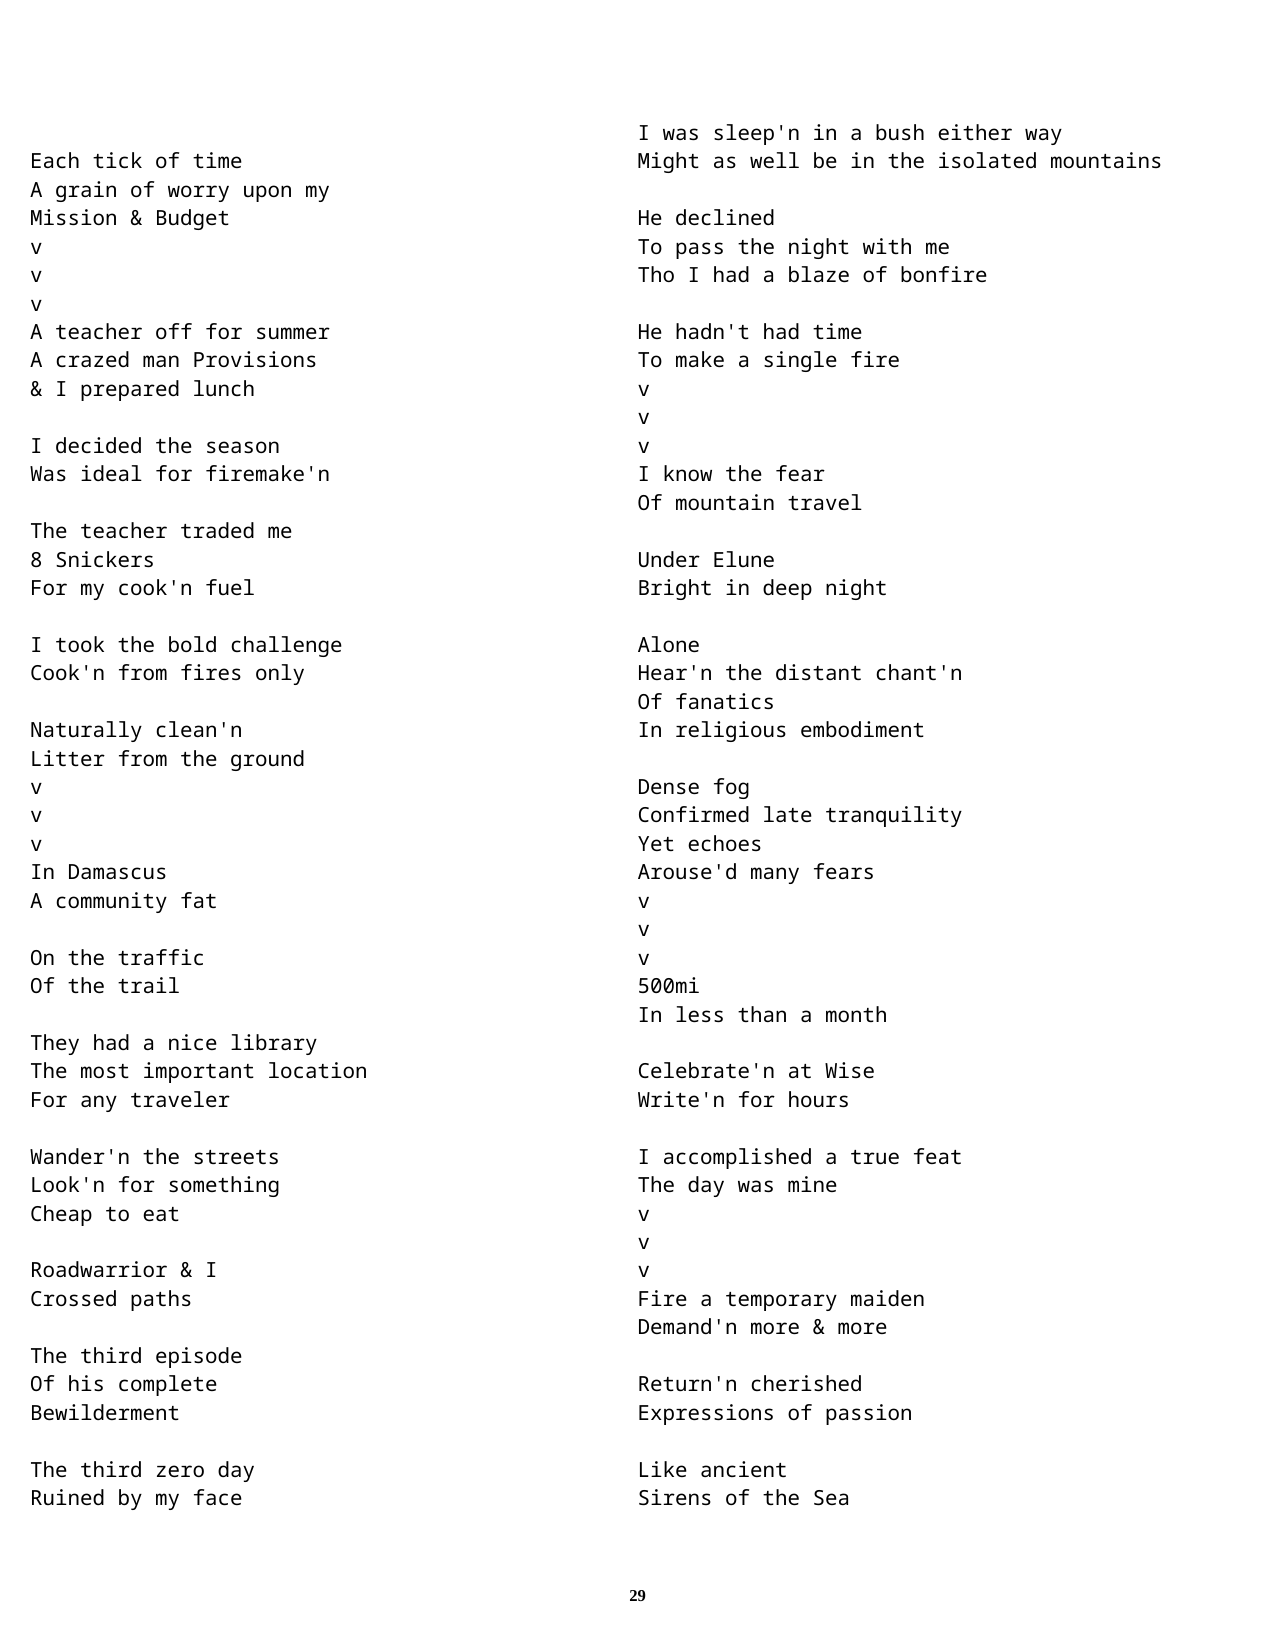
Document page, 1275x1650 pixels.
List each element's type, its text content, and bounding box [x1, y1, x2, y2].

text Wander'n the streets [30, 1142, 637, 1170]
text 8 Snickers [30, 545, 637, 573]
text Litter from the ground [30, 744, 637, 772]
text v [30, 772, 637, 801]
text For my cook'n fuel [30, 573, 637, 602]
text v [30, 801, 637, 829]
text Sirens of the Sea [637, 1483, 1245, 1512]
text v [637, 943, 1245, 971]
text Was ideal for firemake'n [30, 459, 637, 488]
text Of fanatics [637, 687, 1245, 715]
text In Damascus [30, 857, 637, 886]
text To pass the night with me [637, 232, 1245, 260]
text v [30, 829, 637, 857]
text A community fat [30, 886, 637, 914]
text Of the trail [30, 971, 637, 1000]
text Celebrate'n at Wise [637, 1057, 1245, 1085]
text In religious embodiment [637, 715, 1245, 744]
text v [637, 914, 1245, 943]
text The teacher traded me [30, 516, 637, 545]
text Expressions of passion [637, 1398, 1245, 1426]
text v [637, 886, 1245, 914]
text Bewilderment [30, 1398, 637, 1426]
text Confirmed late tranquility [637, 801, 1245, 829]
text He hadn't had time [637, 317, 1245, 346]
text v [637, 402, 1245, 431]
text To make a single fire [637, 346, 1245, 374]
text v [637, 431, 1245, 459]
text Cheap to eat [30, 1199, 637, 1227]
text He declined [637, 203, 1245, 232]
text Alone [637, 630, 1245, 658]
text Mission & Budget [30, 203, 637, 232]
text Look'n for something [30, 1170, 637, 1199]
text Like ancient [637, 1455, 1245, 1483]
text Tho I had a blaze of bonfire [637, 260, 1245, 289]
text I decided the season [30, 431, 637, 459]
text Yet echoes [637, 829, 1245, 857]
text A grain of worry upon my [30, 175, 637, 203]
text On the traffic [30, 943, 637, 971]
text Fire a temporary maiden [637, 1284, 1245, 1312]
text A teacher off for summer [30, 317, 637, 346]
text I was sleep'n in a bush either way [637, 118, 1245, 147]
text Write'n for hours [637, 1085, 1245, 1113]
text Under Elune [637, 545, 1245, 573]
text 500mi [637, 971, 1245, 1000]
text Dense fog [637, 772, 1245, 801]
text A crazed man Provisions [30, 346, 637, 374]
text v [30, 289, 637, 317]
text I accomplished a true feat [637, 1142, 1245, 1170]
text Might as well be in the isolated mountains [637, 147, 1245, 175]
text v [30, 232, 637, 260]
text In less than a month [637, 1000, 1245, 1028]
text The third episode [30, 1341, 637, 1369]
text Each tick of time [30, 147, 637, 175]
text v [30, 260, 637, 289]
text Return'n cherished [637, 1369, 1245, 1398]
text v [637, 1227, 1245, 1256]
text The third zero day [30, 1455, 637, 1483]
text For any traveler [30, 1085, 637, 1113]
text v [637, 1256, 1245, 1284]
text Naturally clean'n [30, 715, 637, 744]
text I took the bold challenge [30, 630, 637, 658]
text v [637, 374, 1245, 402]
text Roadwarrior & I [30, 1256, 637, 1284]
text Arouse'd many fears [637, 857, 1245, 886]
text Bright in deep night [637, 573, 1245, 602]
text Demand'n more & more [637, 1312, 1245, 1341]
text Crossed paths [30, 1284, 637, 1312]
text Of mountain travel [637, 488, 1245, 516]
text Cook'n from fires only [30, 658, 637, 687]
text Ruined by my face [30, 1483, 637, 1512]
text Hear'n the distant chant'n [637, 658, 1245, 687]
text v [637, 1199, 1245, 1227]
text Of his complete [30, 1369, 637, 1398]
text They had a nice library [30, 1028, 637, 1057]
text & I prepared lunch [30, 374, 637, 402]
text I know the fear [637, 459, 1245, 488]
text The day was mine [637, 1170, 1245, 1199]
text The most important location [30, 1057, 637, 1085]
